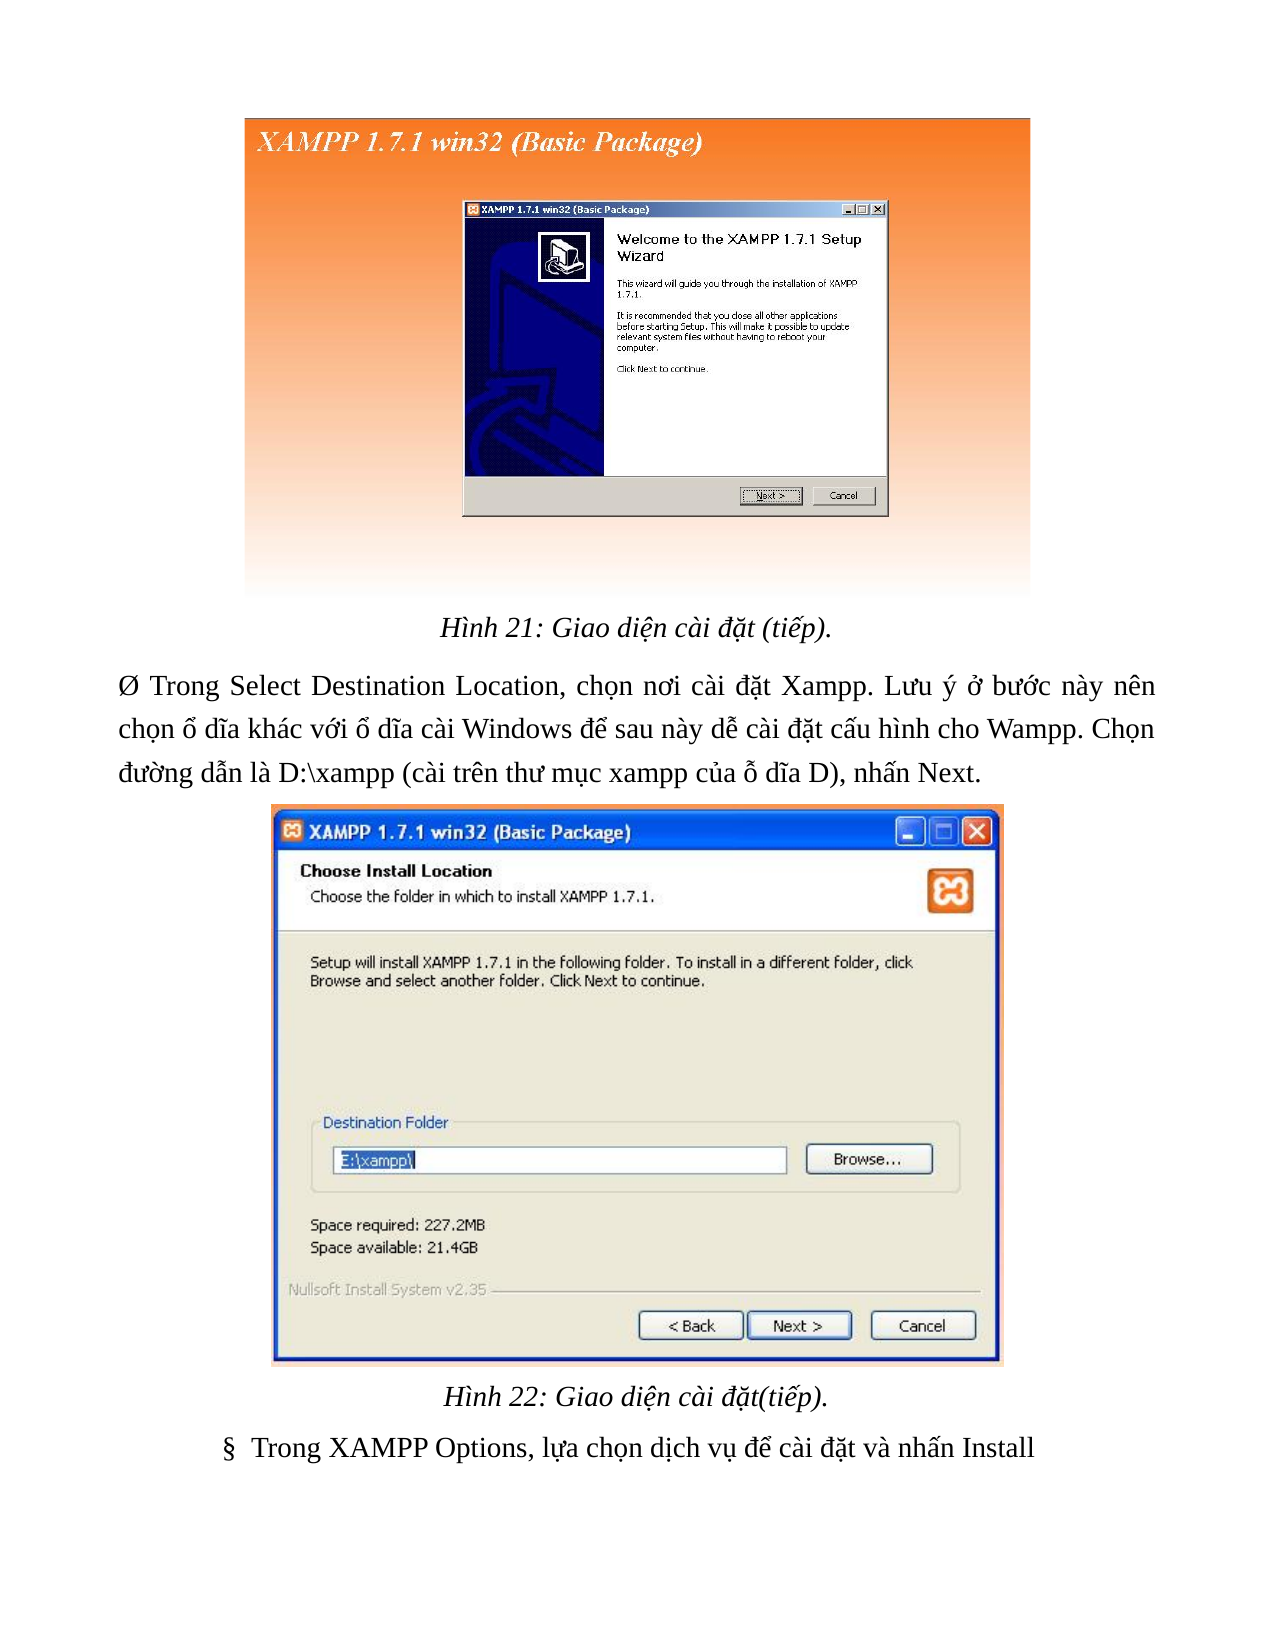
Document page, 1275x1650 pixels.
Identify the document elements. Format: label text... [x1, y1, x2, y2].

text Hình 21: Giao diện cài đặt (tiếp). [118, 610, 1157, 644]
text Hình 22: Giao diện cài đặt(tiếp). [118, 1379, 1157, 1413]
text § Trong XAMPP Options, lựa chọn dịch vụ để cài đặt và nhấn Install [222, 1431, 1157, 1464]
text Ø Trong Select Destination Location, chọn nơi cài đặt Xampp. Lưu ý ở bước này nên chọn ổ dĩa khác với ổ dĩa cài Windows để sau này dễ cài đặt cấu hình cho Wampp. Chọn đường dẫn là D:\xampp (cài trên thư mục xampp của ỗ dĩa D), nhấn Next. [118, 668, 1157, 788]
